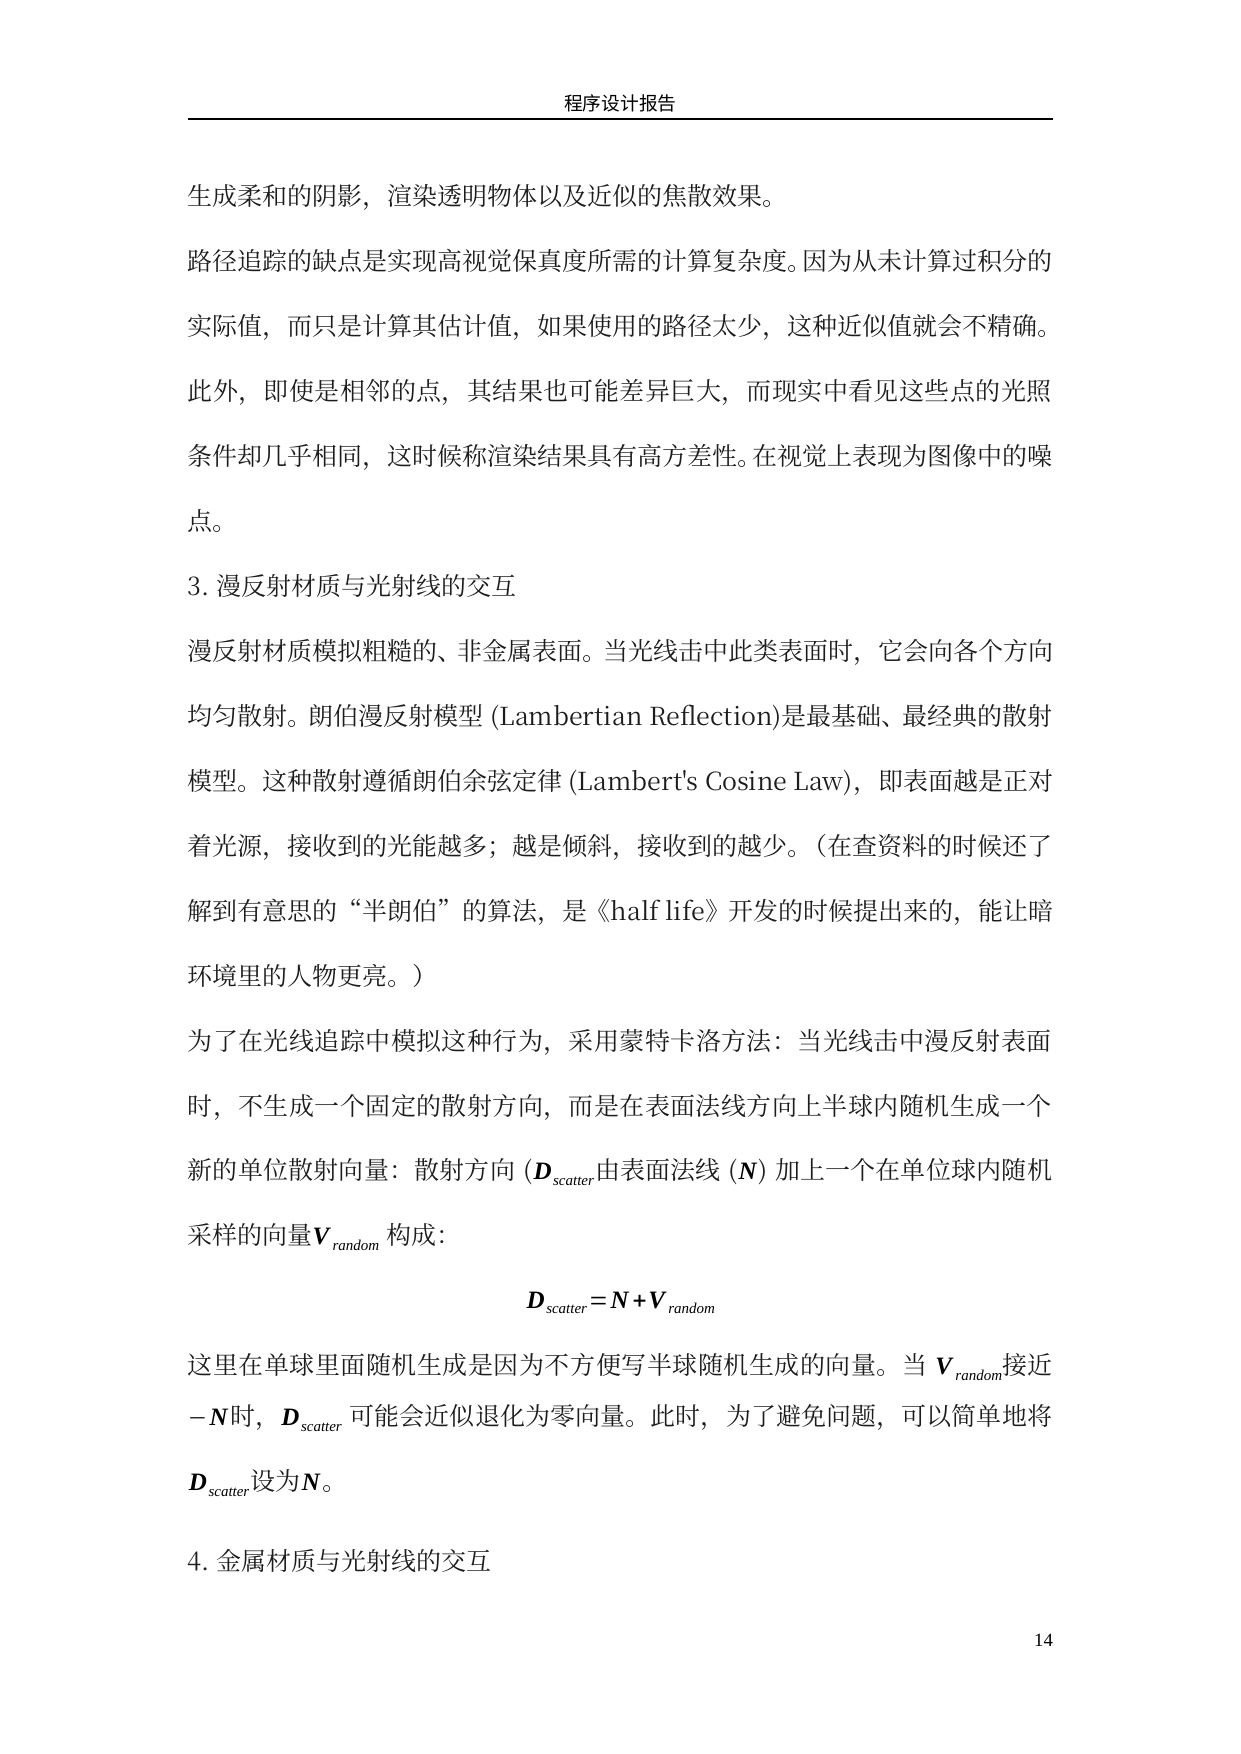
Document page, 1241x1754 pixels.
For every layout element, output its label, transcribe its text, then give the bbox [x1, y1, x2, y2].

text 4. 金属材质与光射线的交互 [187, 1527, 1053, 1592]
text 路径追踪的缺点是实现高视觉保真度所需的计算复杂度。因为从未计算过积分的实际值，而只是计算其估计值，如果使用的路径太少，这种近似值就会不精确。此外，即使是相邻的点，其结果也可能差异巨大，而现实中看见这些点的光照条件却几乎相同，这时候称渲染结果具有高方差性。在视觉上表现为图像中的噪点。 [187, 227, 1053, 552]
text 路径追踪就是在漫反射表面继续追踪直至击中光源，具体就是对每个像素发射多条(即后面代码里Samples Per Pixel，spp)路径 ，每条路径在每次弹射时只产生一条子射线。根据渲染方程计算每一条光线，进而得到每一个像素点的颜色。可以把光线分成主要光线和由主要光线与材质作用生成的次要光线，每一条次要光线在计算时又是新的主要光线，以此来实现递归的计算。利用路径追踪可以生成柔和的阴影，渲染透明物体以及近似的焦散效果。 [187, 162, 1053, 227]
text 3. 漫反射材质与光射线的交互 [187, 552, 1053, 617]
text 这里在单球里面随机生成是因为不方便写半球随机生成的向量。当 接近 时， 可能会近似退化为零向量。此时，为了避免问题，可以简单地将设为。 [187, 1267, 1053, 1527]
text 漫反射材质模拟粗糙的、非金属表面。当光线击中此类表面时，它会向各个方向均匀散射。朗伯漫反射模型 (Lambertian Reflection)是最基础、最经典的散射模型。这种散射遵循朗伯余弦定律 (Lambert's Cosine Law)，即表面越是正对着光源，接收到的光能越多；越是倾斜，接收到的越少。（在查资料的时候还了解到有意思的“半朗伯”的算法，是《half life》开发的时候提出来的，能让暗环境里的人物更亮。） [187, 617, 1053, 1007]
text 为了在光线追踪中模拟这种行为，采用蒙特卡洛方法：当光线击中漫反射表面时，不生成一个固定的散射方向，而是在表面法线方向上半球内随机生成一个新的单位散射向量：散射方向 (由表面法线 () 加上一个在单位球内随机采样的向量 构成： [187, 1007, 1053, 1267]
